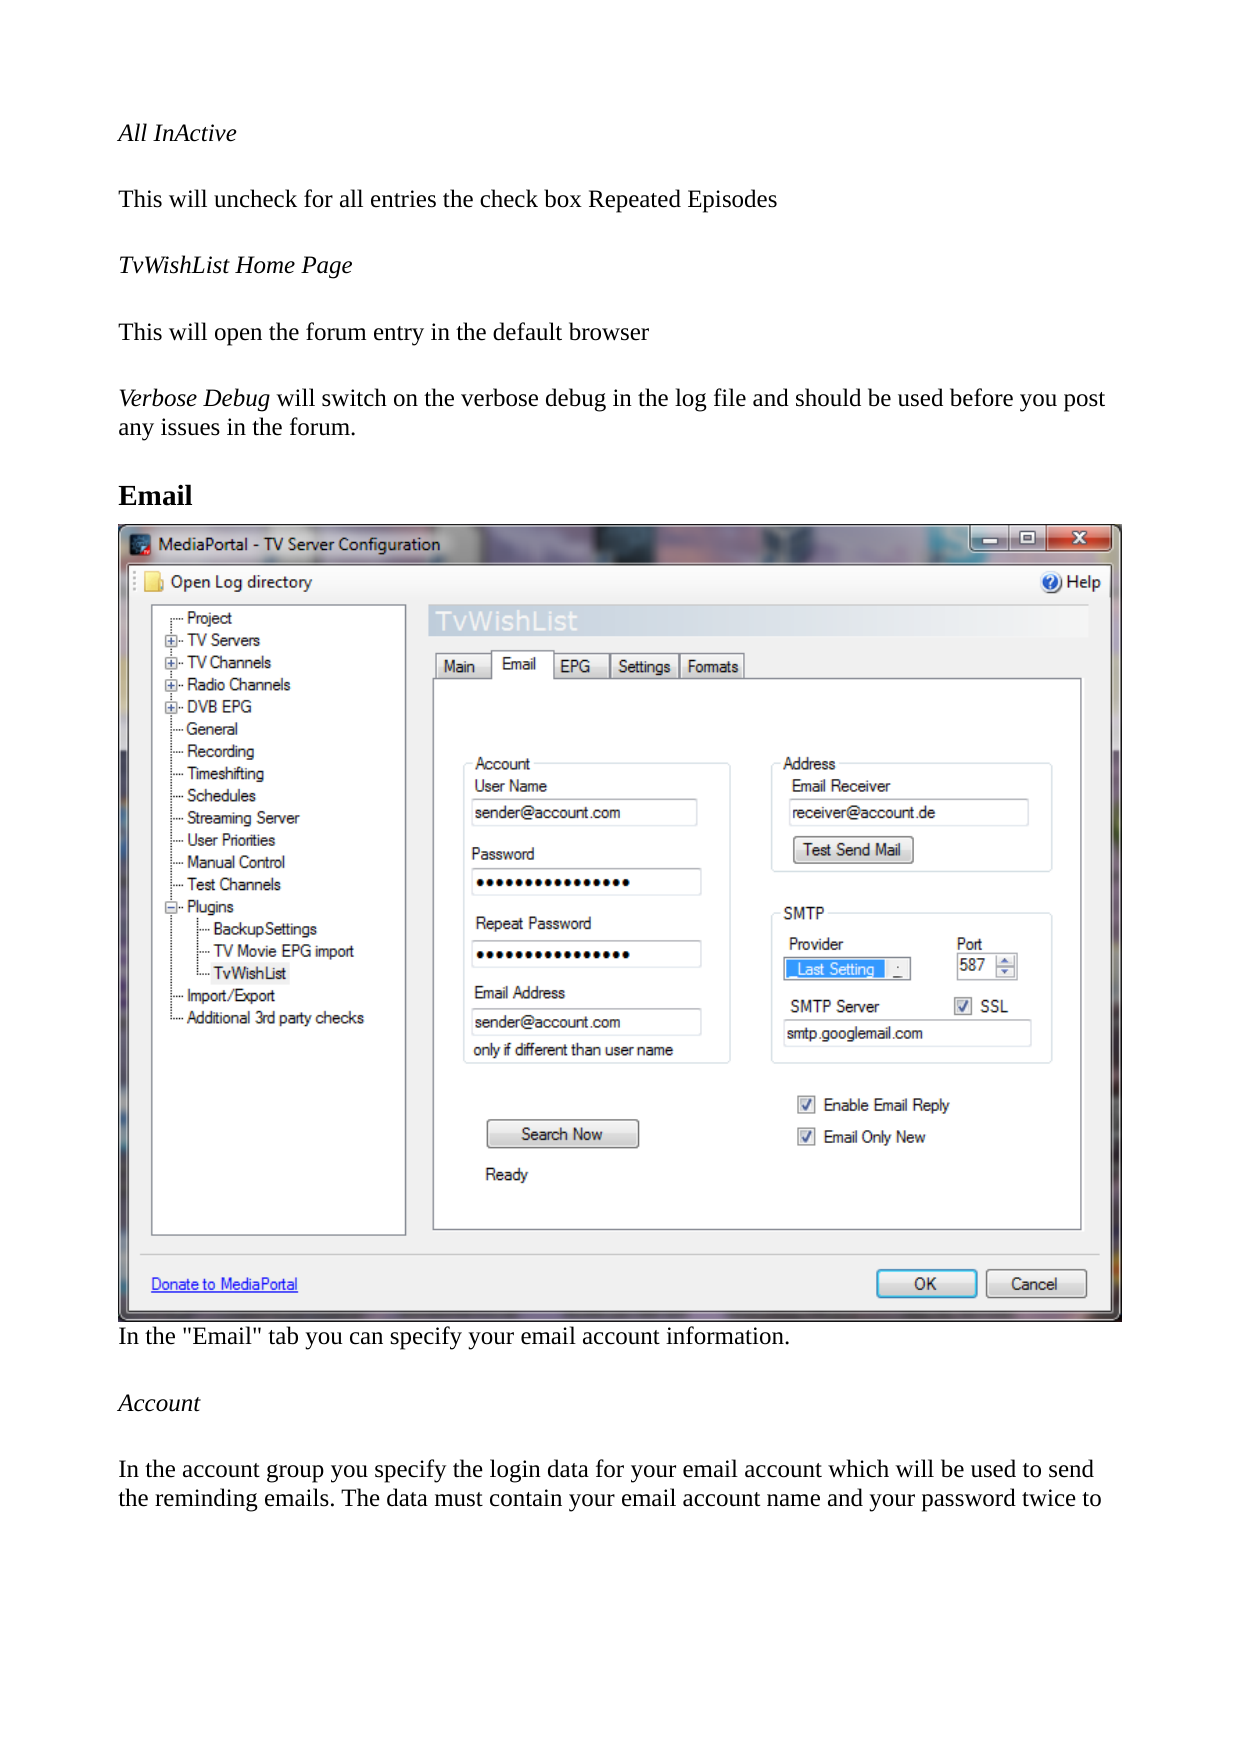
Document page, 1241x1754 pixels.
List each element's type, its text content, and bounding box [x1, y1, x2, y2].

picture [118, 524, 1122, 1322]
text Verbose Debug will switch on the verbose debug in the log file and should be used before you post any issues in the forum. [118, 383, 1122, 441]
text This will uncheck for all entries the check box Repeated Episodes [118, 184, 1122, 213]
text In the account group you specify the login data for your email account which will be used to send the reminding emails. The data must contain your email account name and your password twice to [118, 1454, 1122, 1511]
text This will open the forum entry in the default browser [118, 317, 1122, 346]
text TvWishList Home Page [118, 251, 1122, 279]
text All InActive [118, 118, 1122, 147]
text In the "Email" tab you can specify your email account information. [118, 1322, 1122, 1350]
text Account [118, 1388, 1122, 1416]
text Email [118, 478, 1122, 512]
